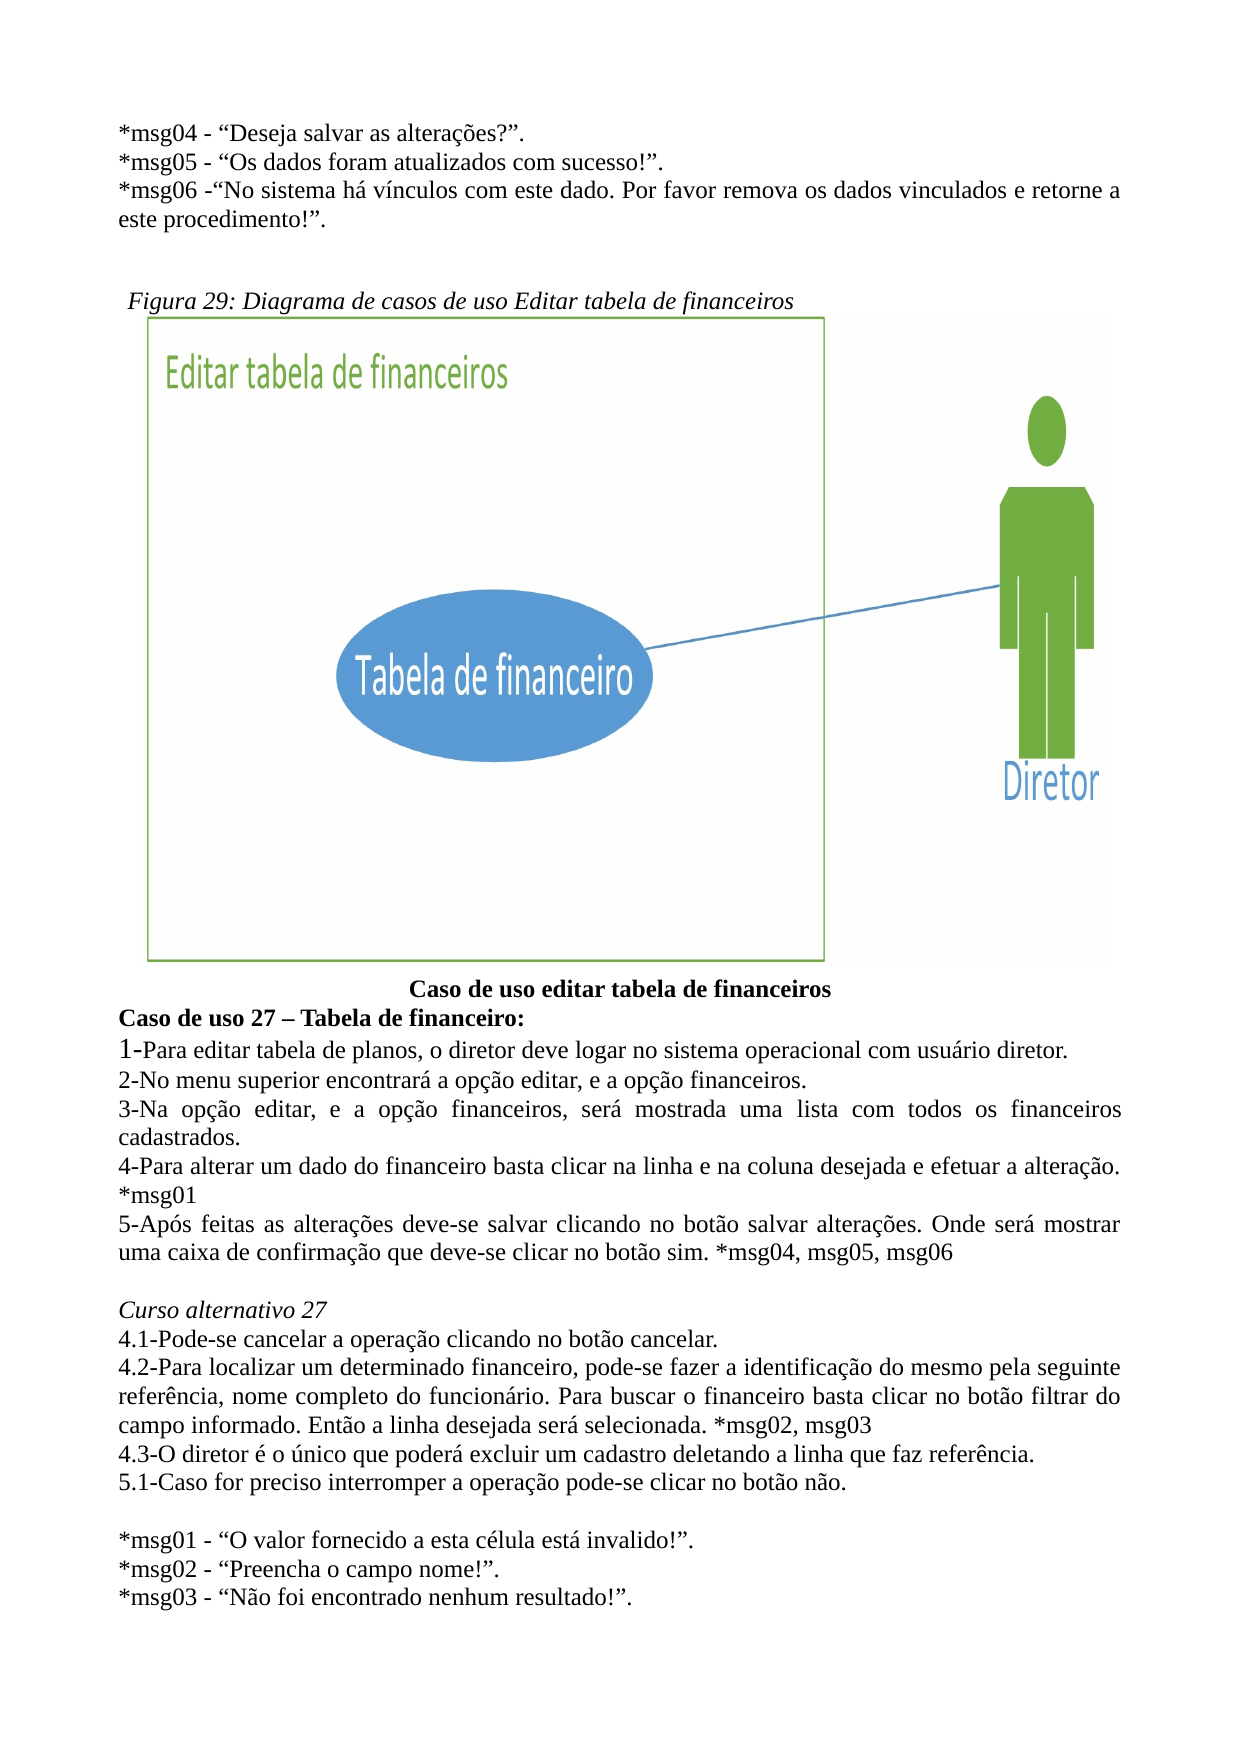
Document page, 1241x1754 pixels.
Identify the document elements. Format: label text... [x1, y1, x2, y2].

text 4.1-Pode-se cancelar a operação clicando no botão cancelar. [118, 1324, 1122, 1352]
text Figura 29: Diagrama de casos de uso Editar tabela de financeiros [127, 286, 1117, 315]
text 1-Para editar tabela de planos, o diretor deve logar no sistema operacional com usuário diretor. [118, 1031, 1122, 1065]
text 4.2-Para localizar um determinado financeiro, pode-se fazer a identificação do mesmo pela seguinte referência, nome completo do funcionário. Para buscar o financeiro basta clicar no botão filtrar do campo informado. Então a linha desejada será selecionada. *msg02, msg03 [118, 1352, 1122, 1439]
text 4-Para alterar um dado do financeiro basta clicar na linha e na coluna desejada e efetuar a alteração. *msg01 [118, 1151, 1122, 1209]
text 5-Após feitas as alterações deve-se salvar clicando no botão salvar alterações. Onde será mostrar uma caixa de confirmação que deve-se clicar no botão sim. *msg04, msg05, msg06 [118, 1209, 1122, 1266]
text Curso alternativo 27 [118, 1295, 1122, 1324]
text *msg05 - “Os dados foram atualizados com sucesso!”. [118, 147, 1122, 176]
text *msg03 - “Não foi encontrado nenhum resultado!”. [118, 1582, 1122, 1611]
text [127, 315, 1117, 974]
text *msg04 - “Deseja salvar as alterações?”. [118, 118, 1122, 147]
text Caso de uso 27 – Tabela de financeiro: [118, 1003, 1122, 1031]
text 2-No menu superior encontrará a opção editar, e a opção financeiros. [118, 1065, 1122, 1094]
text Caso de uso editar tabela de financeiros [118, 262, 1122, 1003]
text 4.3-O diretor é o único que poderá excluir um cadastro deletando a linha que faz referência. [118, 1439, 1122, 1467]
text [127, 274, 1117, 286]
text 5.1-Caso for preciso interromper a operação pode-se clicar no botão não. [118, 1467, 1122, 1496]
text *msg01 - “O valor fornecido a esta célula está invalido!”. [118, 1525, 1122, 1554]
text *msg06 -“No sistema há vínculos com este dado. Por favor remova os dados vinculados e retorne a este procedimento!”. [118, 176, 1122, 233]
picture [138, 316, 1107, 963]
text 3-Na opção editar, e a opção financeiros, será mostrada uma lista com todos os financeiros cadastrados. [118, 1094, 1122, 1151]
text *msg02 - “Preencha o campo nome!”. [118, 1554, 1122, 1582]
